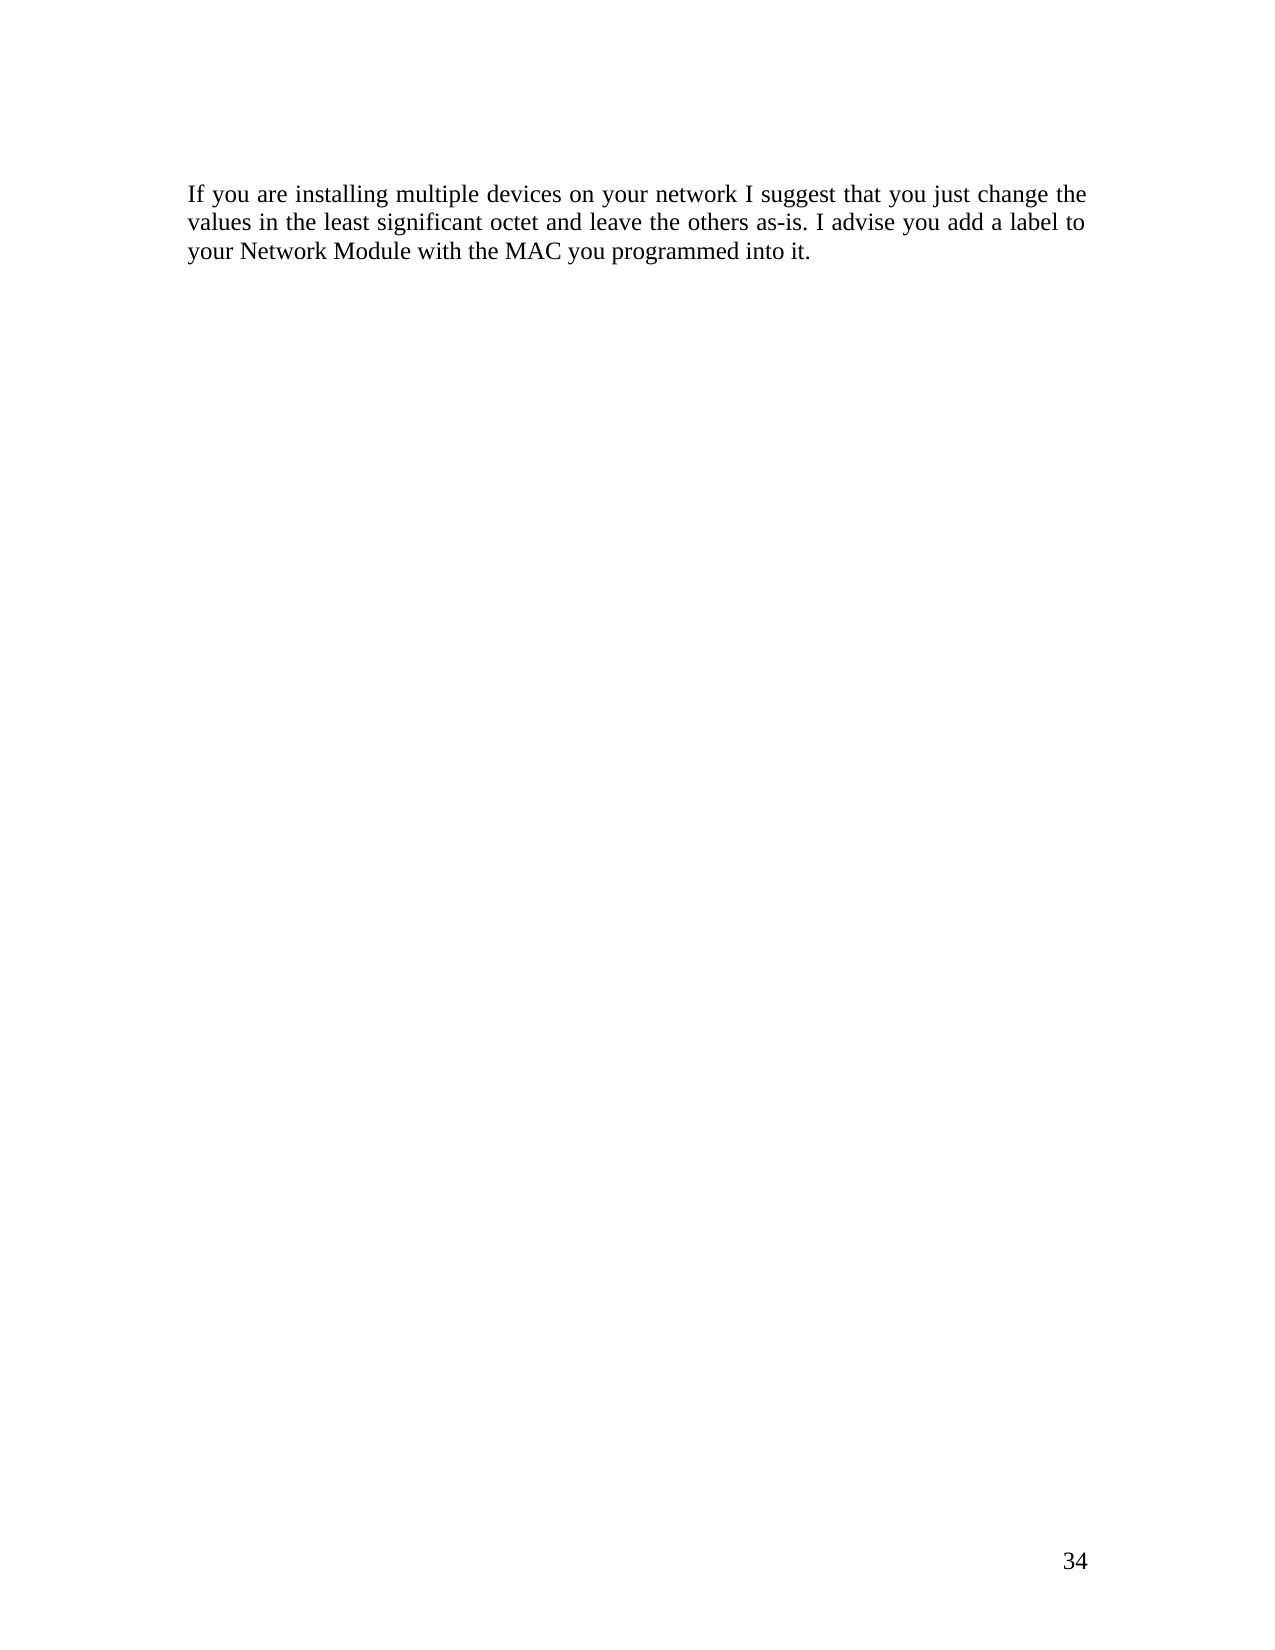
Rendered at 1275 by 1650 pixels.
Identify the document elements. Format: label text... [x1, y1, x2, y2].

text If you are installing multiple devices on your network I suggest that you just change the values in the least significant octet and leave the others as-is. I advise you add a label to your Network Module with the MAC you programmed into it. [187, 179, 1087, 265]
